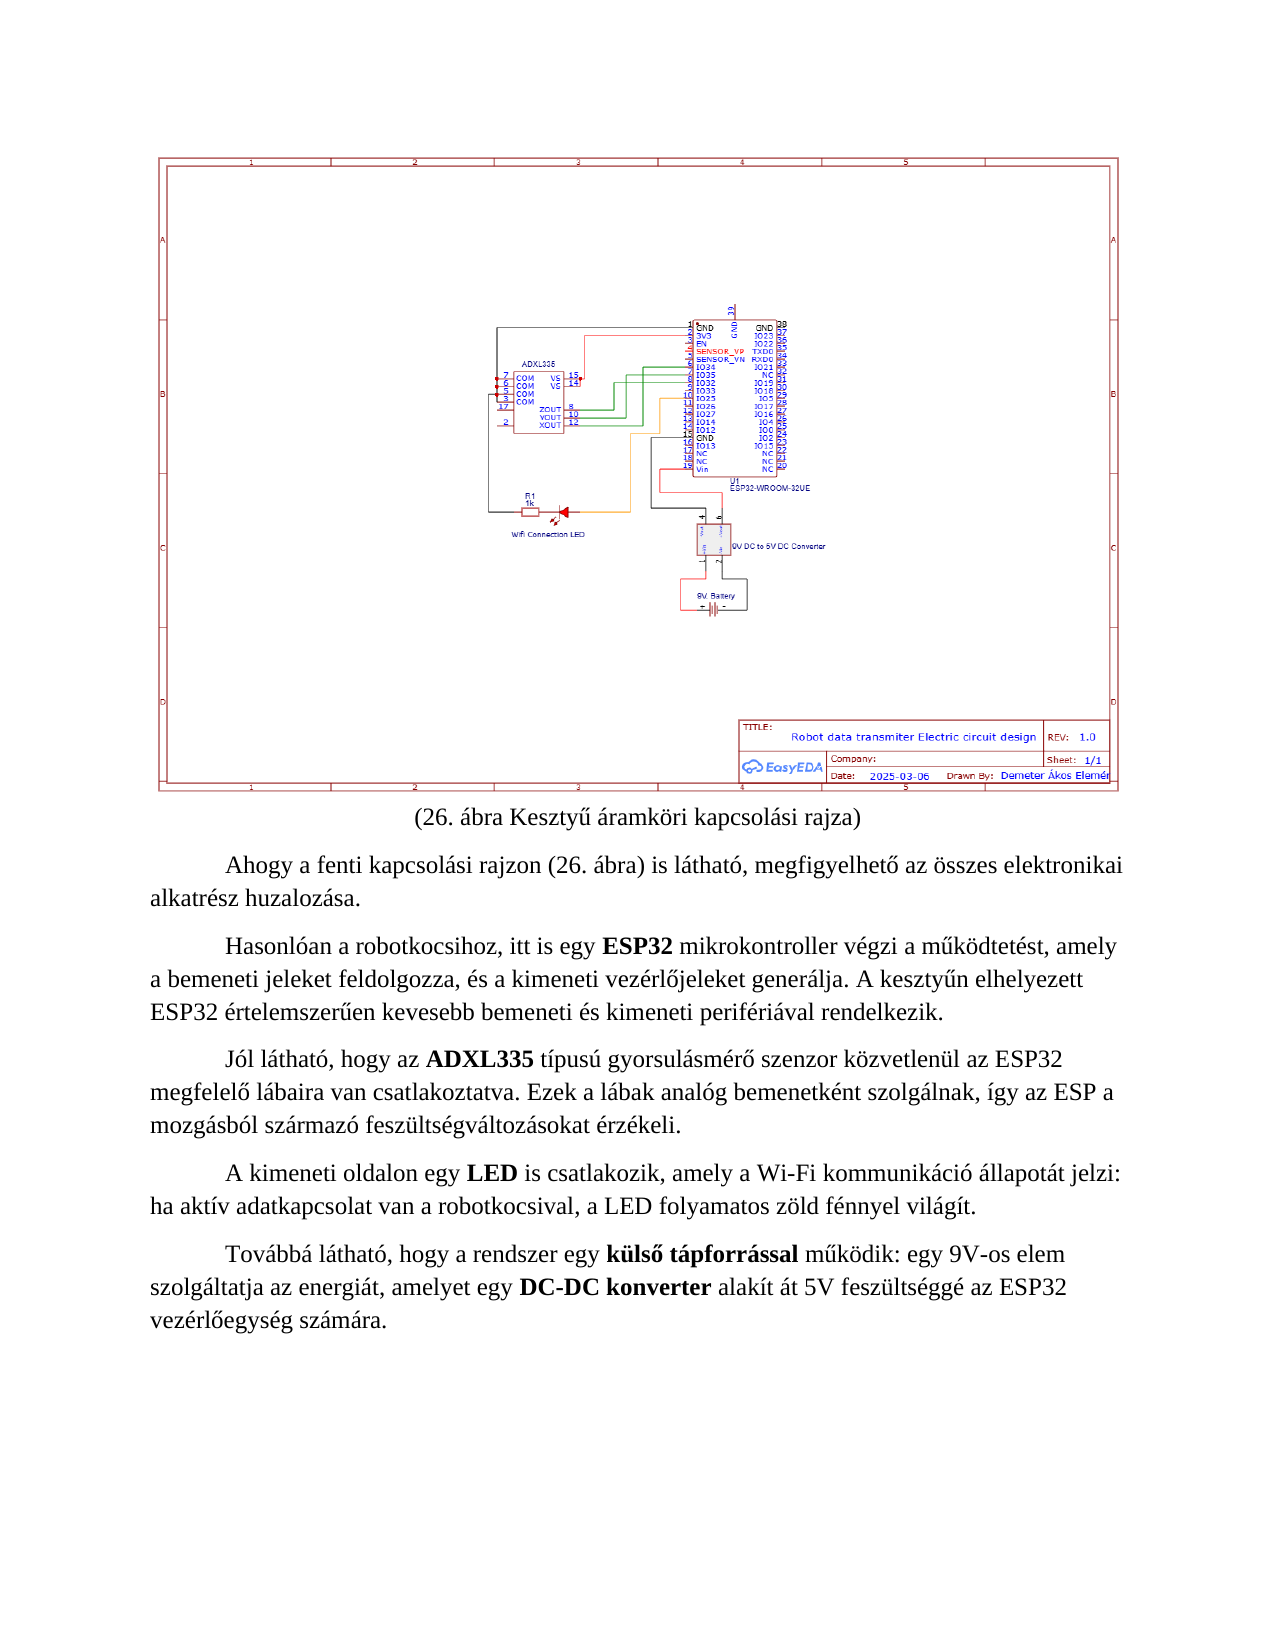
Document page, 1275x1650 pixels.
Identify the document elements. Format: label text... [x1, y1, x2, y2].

text Hasonlóan a robotkocsihoz, itt is egy ESP32 mikrokontroller végzi a működtetést, amely a bemeneti jeleket feldolgozza, és a kimeneti vezérlőjeleket generálja. A kesztyűn elhelyezett ESP32 értelemszerűen kevesebb bemeneti és kimeneti perifériával rendelkezik. [150, 931, 1125, 1026]
text Ahogy a fenti kapcsolási rajzon (26. ábra) is látható, megfigyelhető az összes elektronikai alkatrész huzalozása. [150, 850, 1125, 912]
text Továbbá látható, hogy a rendszer egy külső tápforrással működik: egy 9V-os elem szolgáltatja az energiát, amelyet egy DC-DC konverter alakít át 5V feszültséggé az ESP32 vezérlőegység számára. [150, 1239, 1125, 1333]
picture [150, 150, 1125, 799]
text Jól látható, hogy az ADXL335 típusú gyorsulásmérő szenzor közvetlenül az ESP32 megfelelő lábaira van csatlakoztatva. Ezek a lábak analóg bemenetként szolgálnak, így az ESP a mozgásból származó feszültségváltozásokat érzékeli. [150, 1044, 1125, 1139]
text A kimeneti oldalon egy LED is csatlakozik, amely a Wi-Fi kommunikáció állapotát jelzi: ha aktív adatkapcsolat van a robotkocsival, a LED folyamatos zöld fénnyel világít. [150, 1158, 1125, 1220]
text (26. ábra Kesztyű áramköri kapcsolási rajza) [150, 799, 1125, 831]
